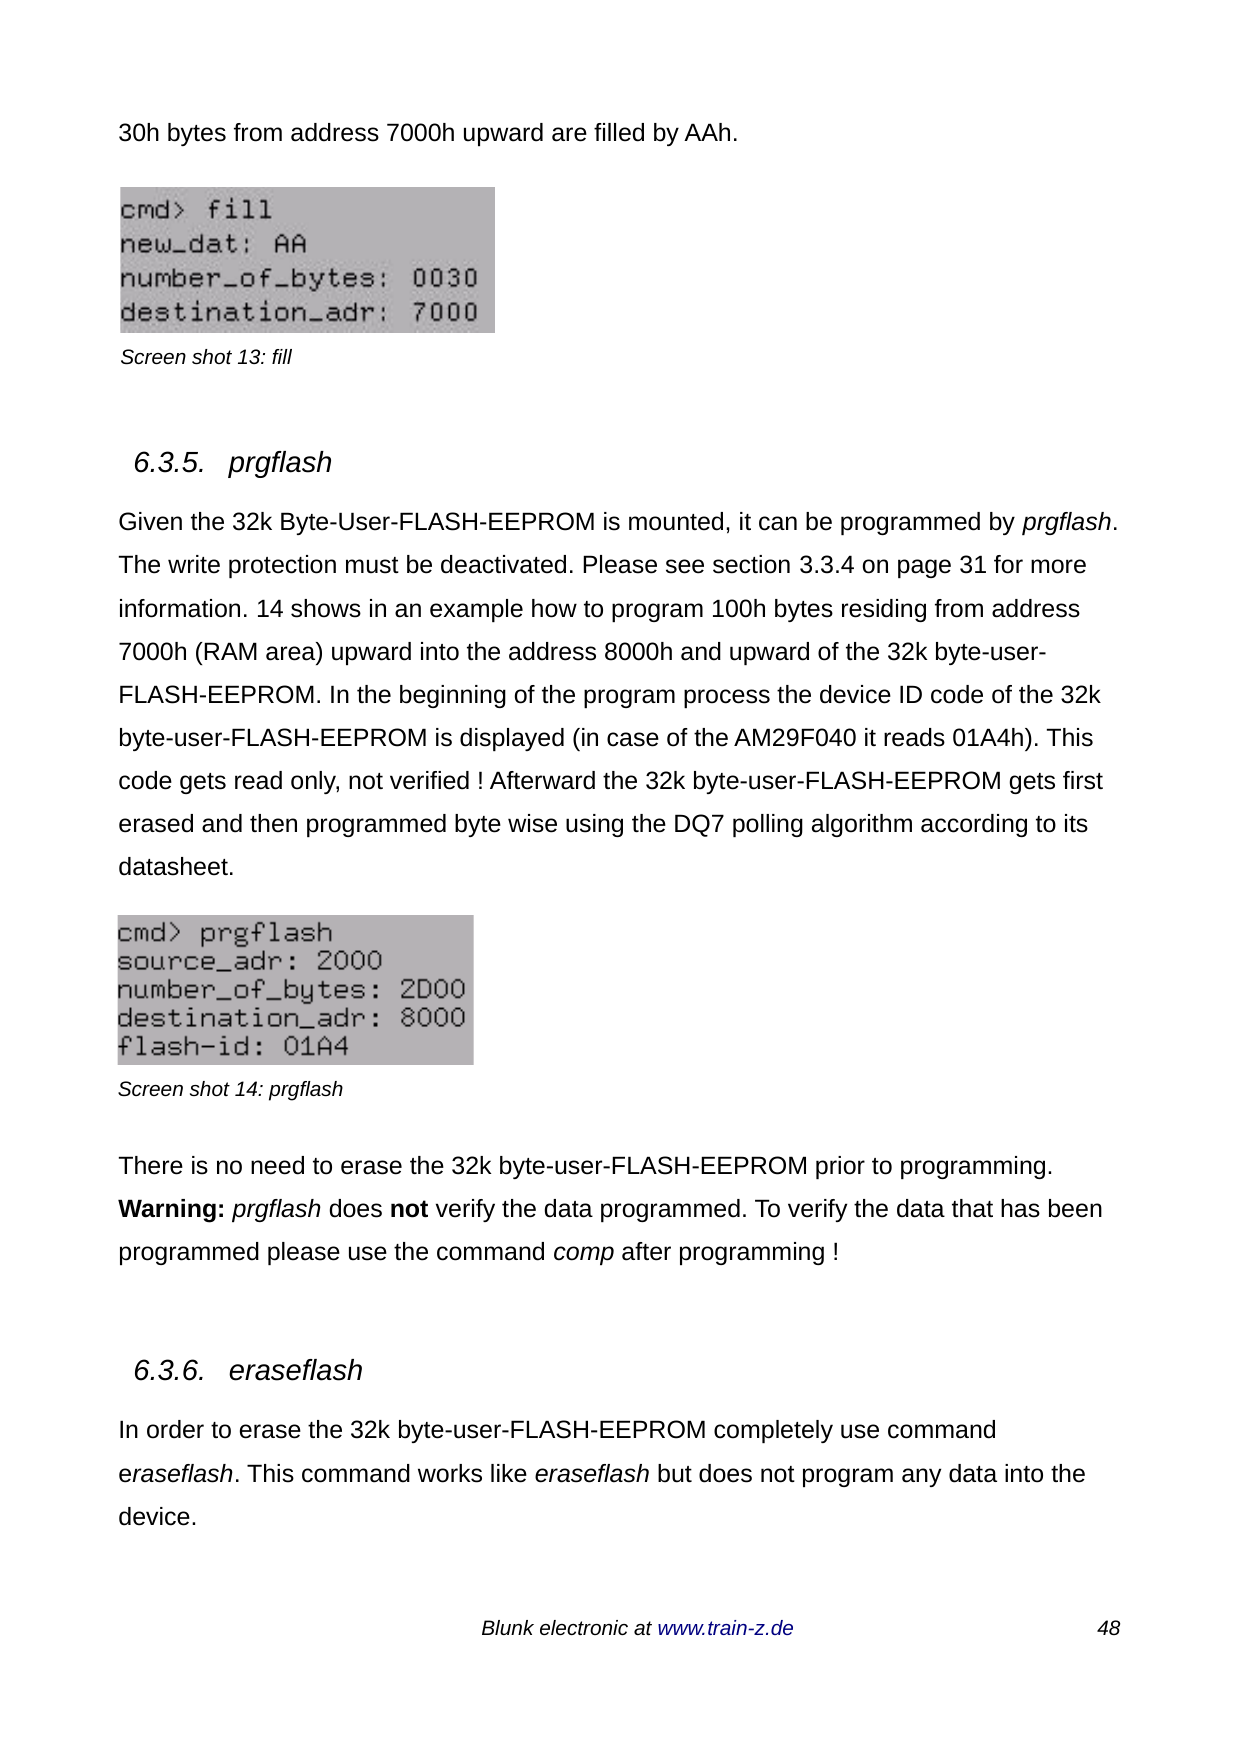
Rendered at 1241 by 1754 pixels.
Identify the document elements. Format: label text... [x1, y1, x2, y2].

text Given the 32k Byte-User-FLASH-EEPROM is mounted, it can be programmed by prgflash. The write protection must be deactivated. Please see section 3.3.4 on page 33 for more information. 14 shows in an example how to program 100h bytes residing from address 7000h (RAM area) upward into the address 8000h and upward of the 32k byte-user-FLASH-EEPROM. In the beginning of the program process the device ID code of the 32k byte-user-FLASH-EEPROM is displayed (in case of the AM29F040 it reads 01A4h). This code gets read only, not verified ! Afterward the 32k byte-user-FLASH-EEPROM gets first erased and then programmed byte wise using the DQ7 polling algorithm according to its datasheet. [118, 507, 1122, 881]
text There is no need to erase the 32k byte-user-FLASH-EEPROM prior to programming. Warning: prgflash does not verify the data programmed. To verify the data that has been programmed please use the command comp after programming ! [118, 908, 1122, 1266]
text In order to erase the 32k byte-user-FLASH-EEPROM completely use command eraseflash. This command works like eraseflash but does not program any data into the device. [118, 1416, 1122, 1531]
text Screen shot 14: prgflash [118, 928, 495, 1101]
text 30h bytes from address 7000h upward are filled by AAh. [118, 118, 1122, 147]
subtitle eraseflash [133, 1353, 1122, 1386]
picture [117, 915, 474, 1065]
text Screen shot 13: fill [120, 333, 495, 369]
subtitle prgflash [133, 234, 1122, 478]
subtitle prgflash [120, 175, 495, 187]
picture [120, 187, 495, 333]
